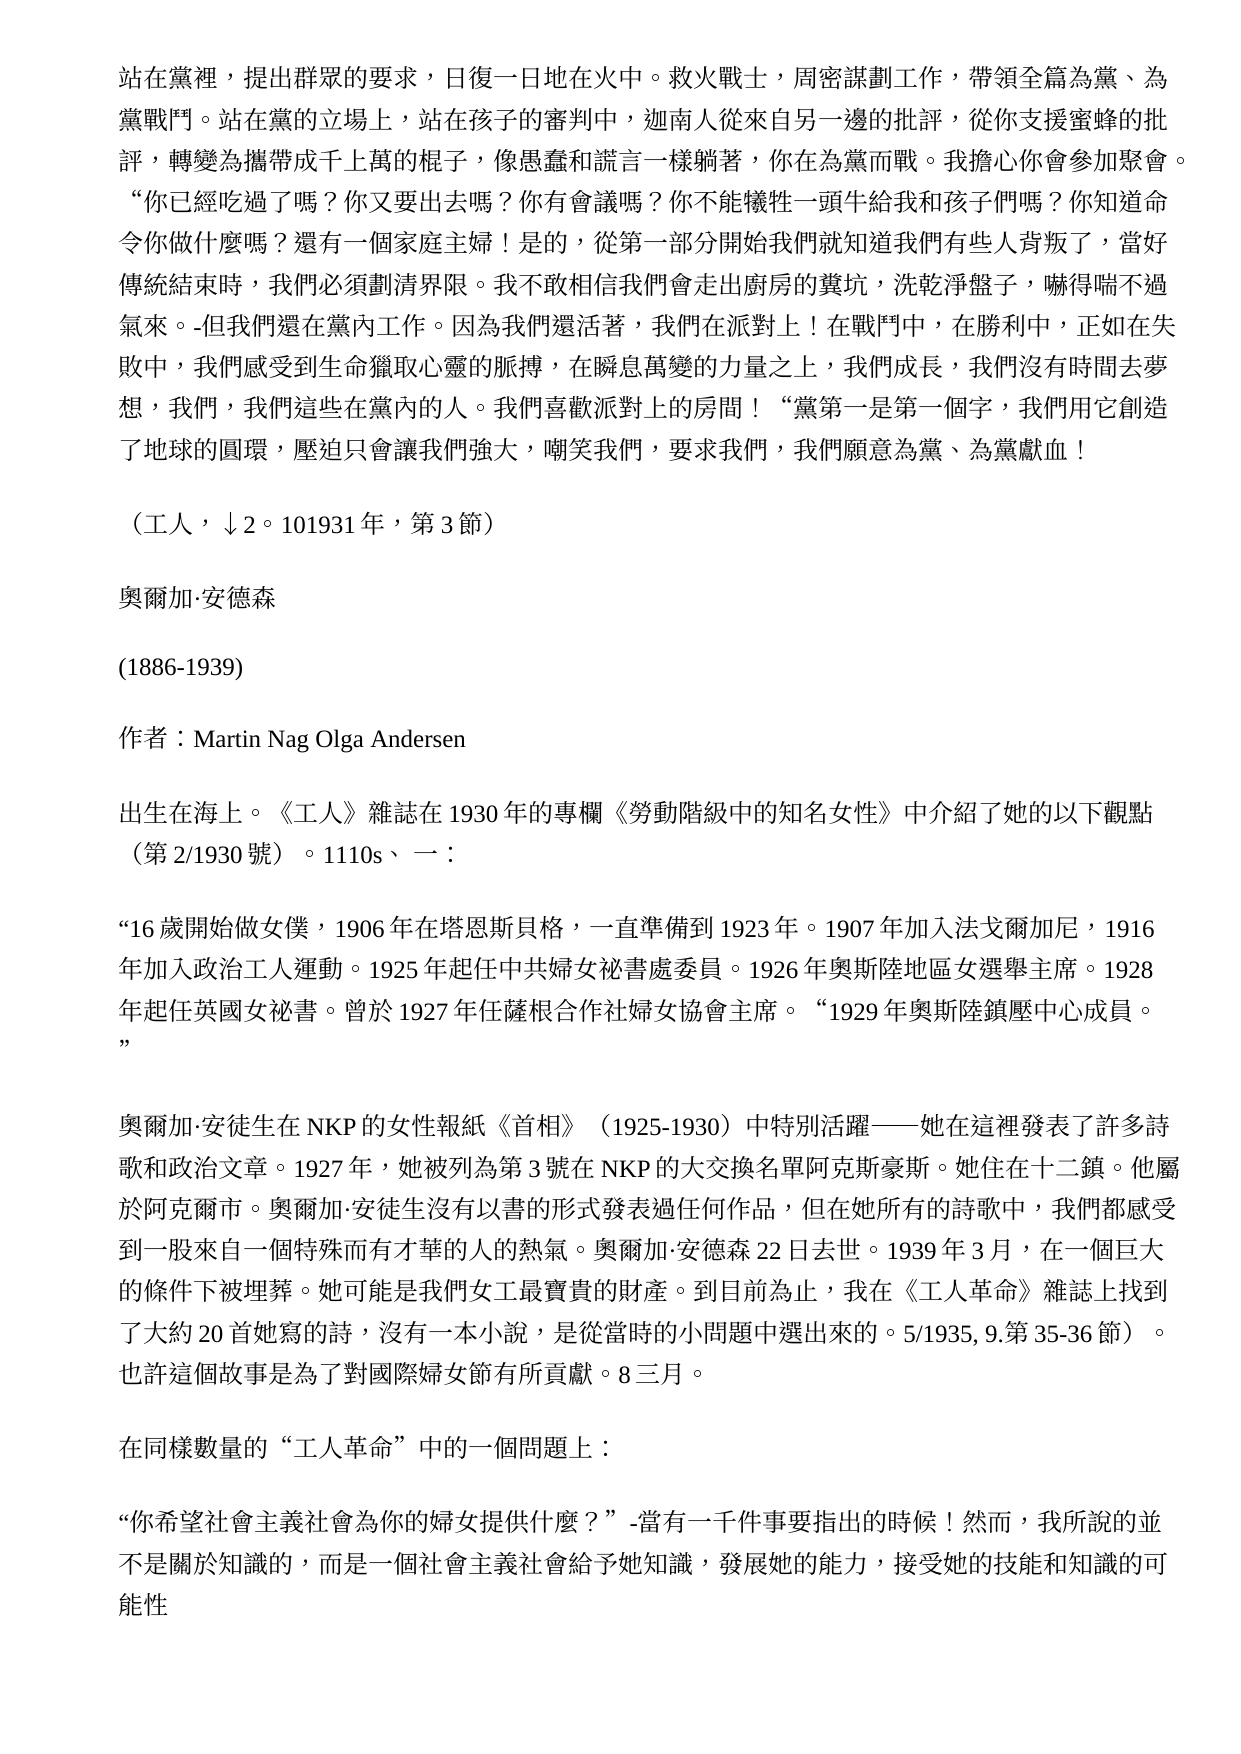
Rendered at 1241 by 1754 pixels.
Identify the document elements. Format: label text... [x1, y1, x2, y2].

text 2021-03-06T07:05:24+00:00 2021-03-06T07:23:36+00:00 TFM公司 ['https://lh4.googleusercontent.com/0oiy9pn1lprfefbvv2ztpruk7wwww1bwdgyws9dbbdk9nwvmzv2w9olughmiponvcuwvmz-lX8dEtzch47gqazYQl9xK4mZjE08WoGxyNM7riReuqtpVwz8yUqE\u XCk21TwFr'https://donorbox.org/widget.js'https://donorbox.org/embed/捐贈-1''https://lh4.googleusercontent.com/0oiy9pn1lprfefbvv2ztpruk7wwww1bwdgyws9dbbdk9nwvmzv2w9olughmiponvcuwvmz-lX8dEtzch47gqazYQl9xK4mZjE08WoGxyNM7riReuqtpVwz8yUqE\u XCk21TwFr"... [文化] 資料圖：來自4日在奧斯陸舉行的NKP基金會慶祝活動。2020年11月 為人民媒體服務的貢獻者。 直到1點。願我們每週出版一首革命和共產主義詩人的詩。挪威有許多被遺忘的工人，也有一些詩人不被稱為共產主義者，也不被認為是最具革命意味的詩歌的消費地。我們鼓勵我們的讀者提交詩歌或讓我們注意詩歌和詩歌，可以感興趣。在這首詩下面，我們將放一本詩人的短傳。 本週，我們自豪地呈現奧爾加·安徒生1931年為挪威共產黨寫的《為黨而詩》。獨裁者很好地改變了什麼是共產黨員，是無產階級傳播的一部分，共產黨。那些為黨工作的人否認自己的自由意志，承擔黨的意志。奧爾加·安徒生自1923年NKP成立以來，一直是該黨的成員，她作為該黨的女祕書也有信件，她經常與更知名的魯道夫·尼爾森並肩練習。 毒藥和傳記選自馬丁·納格編輯的《健忘的工人》一書。為了派對。 奧爾加·安德森 站在黨裡，提出群眾的要求，日復一日地在火中。救火戰士，周密謀劃工作，帶領全篇為黨、為黨戰鬥。站在黨的立場上，站在孩子的審判中，迦南人從來自另一邊的批評，從你支援蜜蜂的批評，轉變為攜帶成千上萬的棍子，像愚蠢和謊言一樣躺著，你在為黨而戰。我擔心你會參加聚會。“你已經吃過了嗎？你又要出去嗎？你有會議嗎？你不能犧牲一頭牛給我和孩子們嗎？你知道命令你做什麼嗎？還有一個家庭主婦！是的，從第一部分開始我們就知道我們有些人背叛了，當好傳統結束時，我們必須劃清界限。我不敢相信我們會走出廚房的糞坑，洗乾淨盤子，嚇得喘不過氣來。-但我們還在黨內工作。因為我們還活著，我們在派對上！在戰鬥中，在勝利中，正如在失敗中，我們感受到生命獵取心靈的脈搏，在瞬息萬變的力量之上，我們成長，我們沒有時間去夢想，我們，我們這些在黨內的人。我們喜歡派對上的房間！“黨第一是第一個字，我們用它創造了地球的圓環，壓迫只會讓我們強大，嘲笑我們，要求我們，我們願意為黨、為黨獻血！ （工人，↓2。101931年，第3節） 奧爾加·安德森 (1886-1939) 作者：Martin Nag Olga Andersen 出生在海上。《工人》雜誌在1930年的專欄《勞動階級中的知名女性》中介紹了她的以下觀點（第2/1930號）。1110s、 一： “16歲開始做女僕，1906年在塔恩斯貝格，一直準備到1923年。1907年加入法戈爾加尼，1916年加入政治工人運動。1925年起任中共婦女祕書處委員。1926年奧斯陸地區女選舉主席。1928年起任英國女祕書。曾於1927年任薩根合作社婦女協會主席。“1929年奧斯陸鎮壓中心成員。” 奧爾加·安徒生在NKP的女性報紙《首相》（1925-1930）中特別活躍——她在這裡發表了許多詩歌和政治文章。1927年，她被列為第3號在NKP的大交換名單阿克斯豪斯。她住在十二鎮。他屬於阿克爾市。奧爾加·安徒生沒有以書的形式發表過任何作品，但在她所有的詩歌中，我們都感受到一股來自一個特殊而有才華的人的熱氣。奧爾加·安德森22日去世。1939年3月，在一個巨大的條件下被埋葬。她可能是我們女工最寶貴的財產。到目前為止，我在《工人革命》雜誌上找到了大約20首她寫的詩，沒有一本小說，是從當時的小問題中選出來的。5/1935, 9.第35-36節）。也許這個故事是為了對國際婦女節有所貢獻。8三月。 在同樣數量的“工人革命”中的一個問題上： “你希望社會主義社會為你的婦女提供什麼？”-當有一千件事要指出的時候！然而，我所說的並不是關於知識的，而是一個社會主義社會給予她知識，發展她的能力，接受她的技能和知識的可能性 蘇聯這幾年的成績是能夠下降的，應該把我們考慮進去。首先你開始學習，然後你對協商的可能性和力量感到頭暈目眩，但是在資本主義社會，協商是額外的。5/1935.9三。。。s、 第28頁）。 奧爾加·安徒生可能還不確定。這似乎不像她在一次重要的政治會議上，或是在一個家庭主婦面前，寫一首詩的時候，但這種不規則的、不幸的因素卻在另一方面影響著我們，讀者：我們必須通過對它的升級來完成這首詩（而不是試圖提高它的受尊敬程度）。我們剛剛寫完這首詩。這種對職業的態度在20世紀70年代更加活躍。 象徵意義上，奧爾加·安徒生和魯道夫·尼爾森並肩表演了好幾次，不是在會議上，就是在報紙和時間表上。魯道夫·尼爾森也讀了她的詩。在這方面的知識，有一個承認她的素質，人和工人。 例如，它被稱為。在挪威共產黨雜誌上。1928年9月在一個“總理的黨”的概念中，總理的黨今晚在左院舉行，莫勒蓋特16日。魯道夫·尼爾森會去的。“奧爾加·安徒生今年夏天會告訴我們他在俄羅斯的晚年。”91928年）兩人都參加了奧斯陸工人協會的一個聚會。親愛的讀者！ 為人民服務媒體需要你的支援。當然，我們沒有得到任何新聞釋出會，也沒有從富有的資本家那裡得到任何幫助，比如種族主義的“另類媒體”。我們所有的支援都來自我們的讀者和革命運動。我們對此非常感激。沒有你，我們就活不下去了，你可以用你能用的來支援我們，為我們做貢獻。 ['Dict'，'Olga Andersen'] [118, 59, 1181, 1654]
